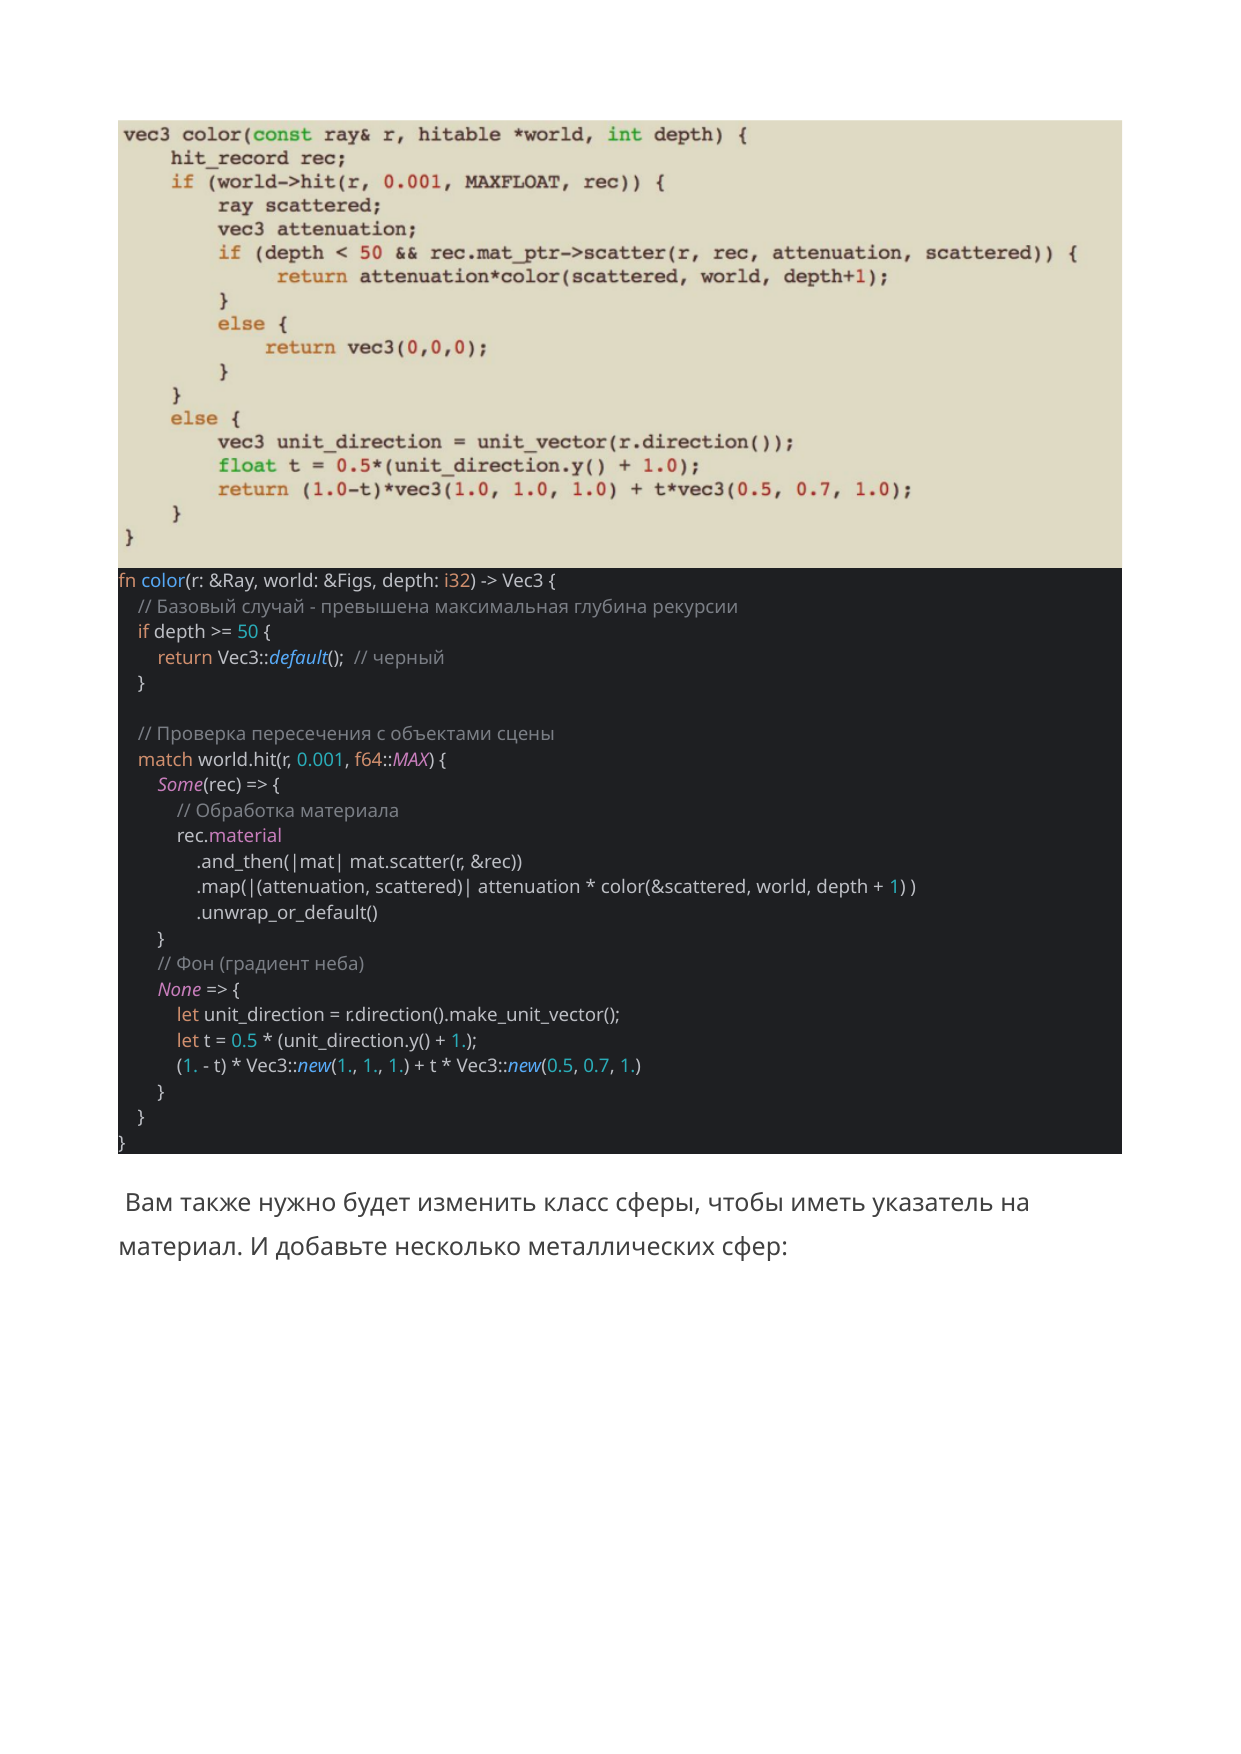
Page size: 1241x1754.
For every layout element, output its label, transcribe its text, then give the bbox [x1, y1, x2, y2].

picture [118, 118, 1123, 568]
text fn color(r: &Ray, world: &Figs, depth: i32) -> Vec3 { // Базовый случай - превышена максимальная глубина рекурсии if depth >= 50 { return Vec3::default(); // черный } // Проверка пересечения с объектами сцены match world.hit(r, 0.001, f64::MAX) { Some(rec) => { // Обработка материала rec.material .and_then(|mat| mat.scatter(r, &rec)) .map(|(attenuation, scattered)| attenuation * color(&scattered, world, depth + 1) ) .unwrap_or_default() } // Фон (градиент неба) None => { let unit_direction = r.direction().make_unit_vector(); let t = 0.5 * (unit_direction.y() + 1.); (1. - t) * Vec3::new(1., 1., 1.) + t * Vec3::new(0.5, 0.7, 1.) } } } [118, 568, 1122, 1154]
text Вам также нужно будет изменить класс сферы, чтобы иметь указатель на материал. И добавьте несколько металлических сфер: [118, 1175, 1122, 1262]
